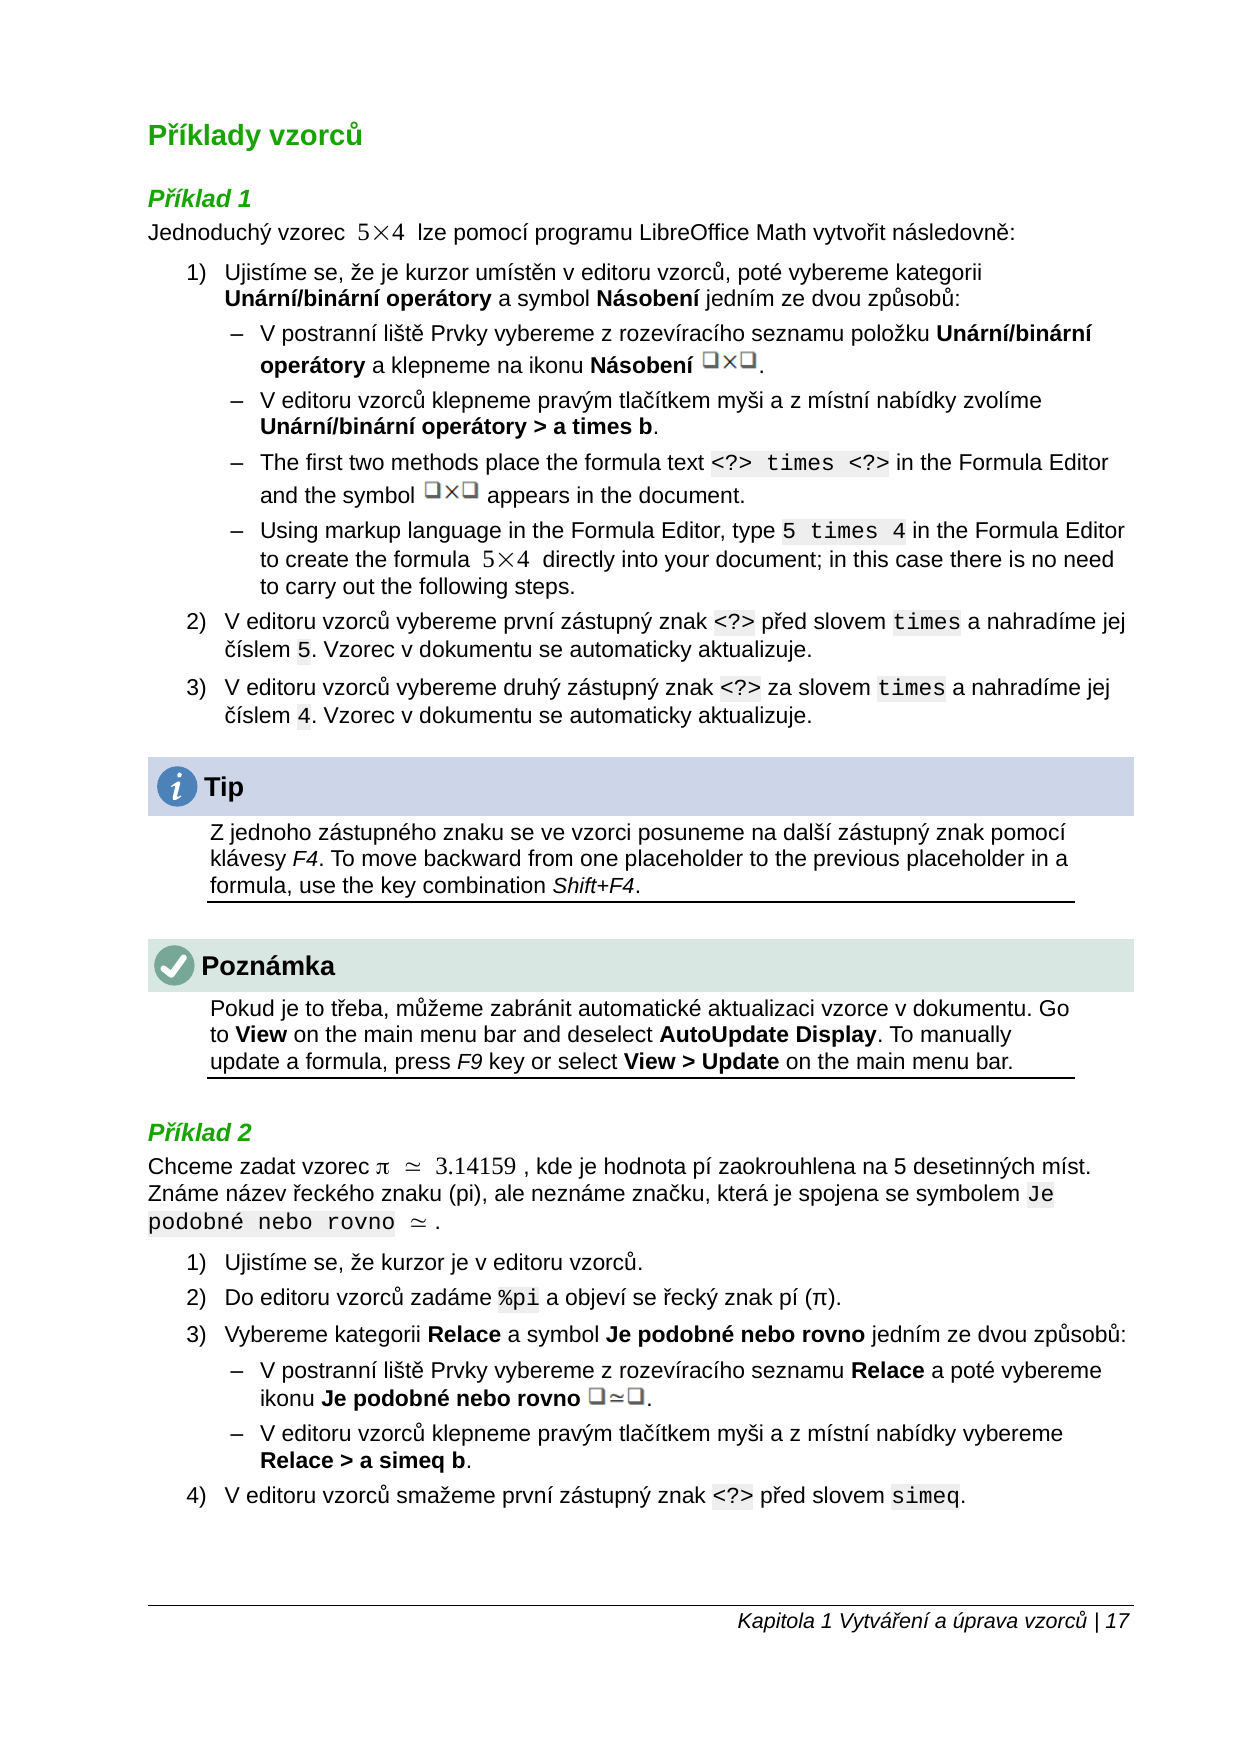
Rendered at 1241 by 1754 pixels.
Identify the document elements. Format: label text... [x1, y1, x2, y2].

list The first two methods place the formula text <?> times <?> in the Formula Editor and the symbol appears in the document. [230, 448, 1134, 508]
subtitle Tip [148, 757, 1134, 816]
list V editoru vzorců vybereme první zástupný znak <?> před slovem times a nahradíme jej číslem 5. Vzorec v dokumentu se automaticky aktualizuje. [207, 608, 1134, 665]
text Pokud je to třeba, můžeme zabránit automatické aktualizaci vzorce v dokumentu. Go to View on the main menu bar and deselect AutoUpdate Display. To manually update a formula, press F9 key or select View > Update on the main menu bar. [207, 992, 1075, 1077]
list Vybereme kategorii Relace a symbol Je podobné nebo rovno jedním ze dvou způsobů: [207, 1321, 1134, 1348]
list Ujistíme se, že je kurzor umístěn v editoru vzorců, poté vybereme kategorii Unární/binární operátory a symbol Násobení jedním ze dvou způsobů: [207, 259, 1134, 312]
list V editoru vzorců klepneme pravým tlačítkem myši a z místní nabídky vybereme Relace > a simeq b. [230, 1420, 1134, 1473]
text Jednoduchý vzorec lze pomocí programu LibreOffice Math vytvořit následovně: [148, 219, 1134, 246]
text Chceme zadat vzorec, kde je hodnota pí zaokrouhlena na 5 desetinných míst. Známe název řeckého znaku (pi), ale neznáme značku, která je spojena se symbolem Je podobné nebo rovno . [148, 1152, 1134, 1237]
picture [699, 346, 759, 374]
subtitle Příklad 1 [148, 184, 1134, 213]
picture [421, 476, 481, 504]
subtitle Poznámka [148, 939, 1134, 992]
list Ujistíme se, že kurzor je v editoru vzorců. [207, 1249, 1134, 1275]
list V postranní liště Prvky vybereme z rozevíracího seznamu Relace a poté vybereme ikonu Je podobné nebo rovno . [230, 1357, 1134, 1412]
picture [587, 1383, 647, 1407]
list Do editoru vzorců zadáme %pi a objeví se řecký znak pí (π). [207, 1284, 1134, 1313]
subtitle Příklad 2 [148, 1118, 1134, 1146]
list V postranní liště Prvky vybereme z rozevíracího seznamu položku Unární/binární operátory a klepneme na ikonu Násobení . [230, 320, 1134, 378]
subtitle Příklady vzorců [148, 118, 1134, 152]
list V editoru vzorců klepneme pravým tlačítkem myši a z místní nabídky zvolíme Unární/binární operátory > a times b. [230, 387, 1134, 439]
text Z jednoho zástupného znaku se ve vzorci posuneme na další zástupný znak pomocí klávesy F4. To move backward from one placeholder to the previous placeholder in a formula, use the key combination Shift+F4. [207, 816, 1075, 901]
list V editoru vzorců vybereme druhý zástupný znak <?> za slovem times a nahradíme jej číslem 4. Vzorec v dokumentu se automaticky aktualizuje. [207, 673, 1134, 730]
list V editoru vzorců smažeme první zástupný znak <?> před slovem simeq. [207, 1482, 1134, 1510]
list Using markup language in the Formula Editor, type 5 times 4 in the Formula Editor to create the formula directly into your document; in this case there is no need to carry out the following steps. [230, 517, 1134, 599]
